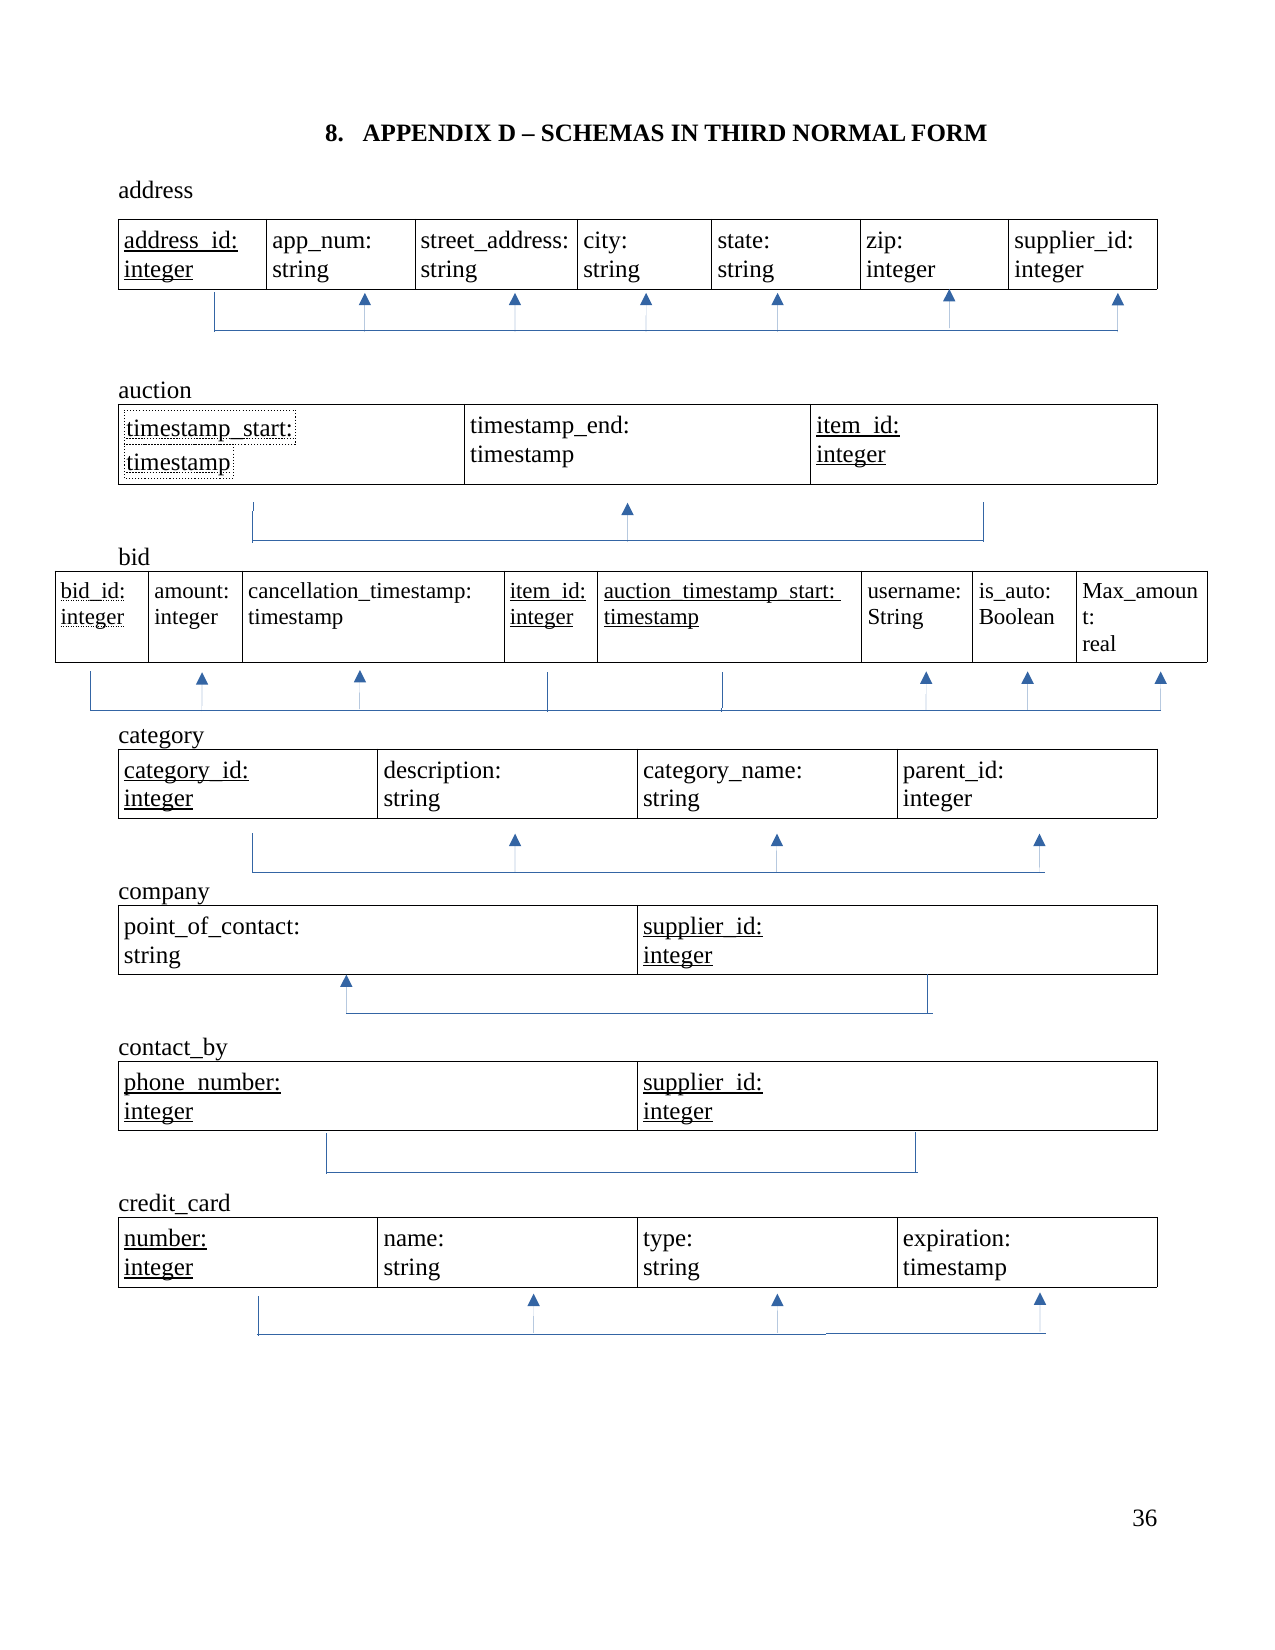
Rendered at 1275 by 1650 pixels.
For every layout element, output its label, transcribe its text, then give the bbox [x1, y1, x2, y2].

table_header is_auto: Boolean [973, 572, 1076, 662]
table_header supplier_id: integer [638, 1062, 1157, 1130]
table_header app_num: string [267, 220, 415, 288]
table_header timestamp_start: timestamp [119, 405, 464, 484]
table_header category_id: integer [119, 750, 377, 818]
table_header bid_id: integer [56, 572, 148, 662]
table_header amount: integer [149, 572, 242, 662]
table_header item_id: integer [811, 405, 1157, 484]
table_header username: String [862, 572, 972, 662]
text contact_by [118, 1032, 1157, 1061]
table_header auction_timestamp_start: timestamp [598, 572, 861, 662]
table_header address_id: integer [119, 220, 266, 288]
text bid [118, 542, 1157, 571]
table_header name: string [378, 1218, 637, 1287]
text address [118, 176, 1157, 204]
table_header description: string [378, 750, 637, 818]
table_header supplier_id: integer [638, 906, 1157, 974]
table_header city: string [578, 220, 711, 288]
table_header street_address: string [416, 220, 577, 288]
text auction­ [118, 375, 1157, 404]
table_header cancellation_timestamp: timestamp [243, 572, 504, 662]
table_header supplier_id: integer [1009, 220, 1157, 288]
table_header expiration: timestamp [898, 1218, 1157, 1287]
table_header number: integer [119, 1218, 377, 1287]
table_header timestamp_end: timestamp [465, 405, 810, 484]
table_header zip: integ­er [861, 220, 1008, 288]
table_header item_id: integer [505, 572, 597, 662]
table_header point_of_contact: string [119, 906, 637, 974]
text company [118, 876, 1157, 905]
table_header Max_amount: real [1077, 572, 1207, 662]
text category [118, 720, 1157, 748]
table_header category_name: string [638, 750, 897, 818]
subtitle APPENDIX D – SCHEMAS IN THIRD NORMAL FORM [156, 118, 1157, 147]
table_header type: string [638, 1218, 897, 1287]
table_header phone_number: integer [119, 1062, 637, 1130]
table_header parent_id: integer [898, 750, 1157, 818]
text credit_card [118, 1188, 1157, 1217]
table_header state: string [712, 220, 860, 288]
